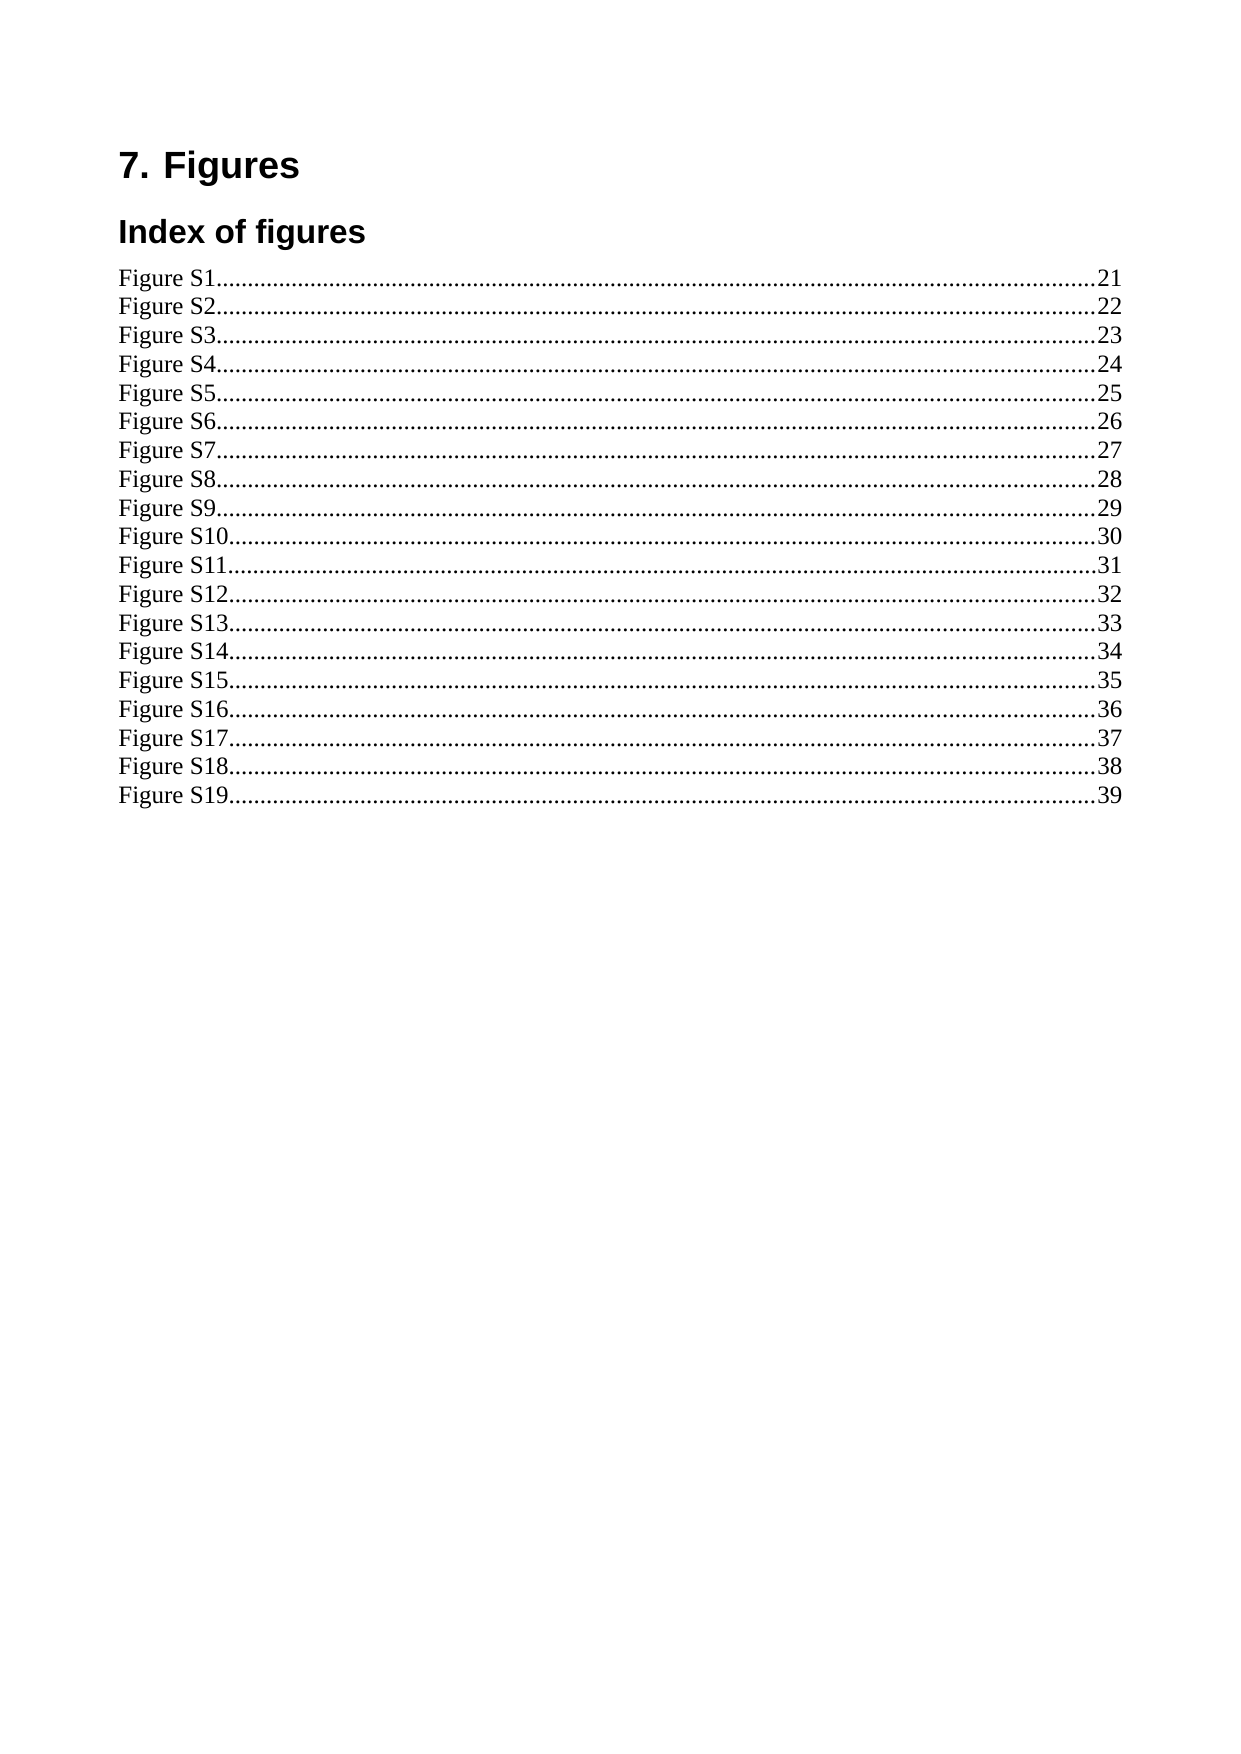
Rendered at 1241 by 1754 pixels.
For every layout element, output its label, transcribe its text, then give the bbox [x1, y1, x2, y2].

text Figure S8 28 [118, 464, 1122, 493]
text Figure S19 39 [118, 780, 1122, 809]
text Figure S12 32 [118, 579, 1122, 608]
text Figure S13 33 [118, 608, 1122, 636]
subtitle Figures [118, 143, 1122, 187]
text Figure S6 26 [118, 406, 1122, 435]
text Figure S10 30 [118, 521, 1122, 550]
text Figure S9 29 [118, 493, 1122, 521]
text Figure S17 37 [118, 723, 1122, 751]
text Figure S1 21 [118, 263, 1122, 291]
text Figure S14 34 [118, 636, 1122, 665]
subtitle Index of figures [118, 212, 1122, 250]
text Figure S4 24 [118, 349, 1122, 378]
text Figure S7 27 [118, 435, 1122, 464]
text Figure S15 35 [118, 665, 1122, 694]
text Figure S11 31 [118, 550, 1122, 579]
text Figure S18 38 [118, 751, 1122, 780]
text Figure S2 22 [118, 291, 1122, 320]
text Figure S16 36 [118, 694, 1122, 723]
text Figure S3 23 [118, 320, 1122, 349]
text Figure S5 25 [118, 378, 1122, 406]
